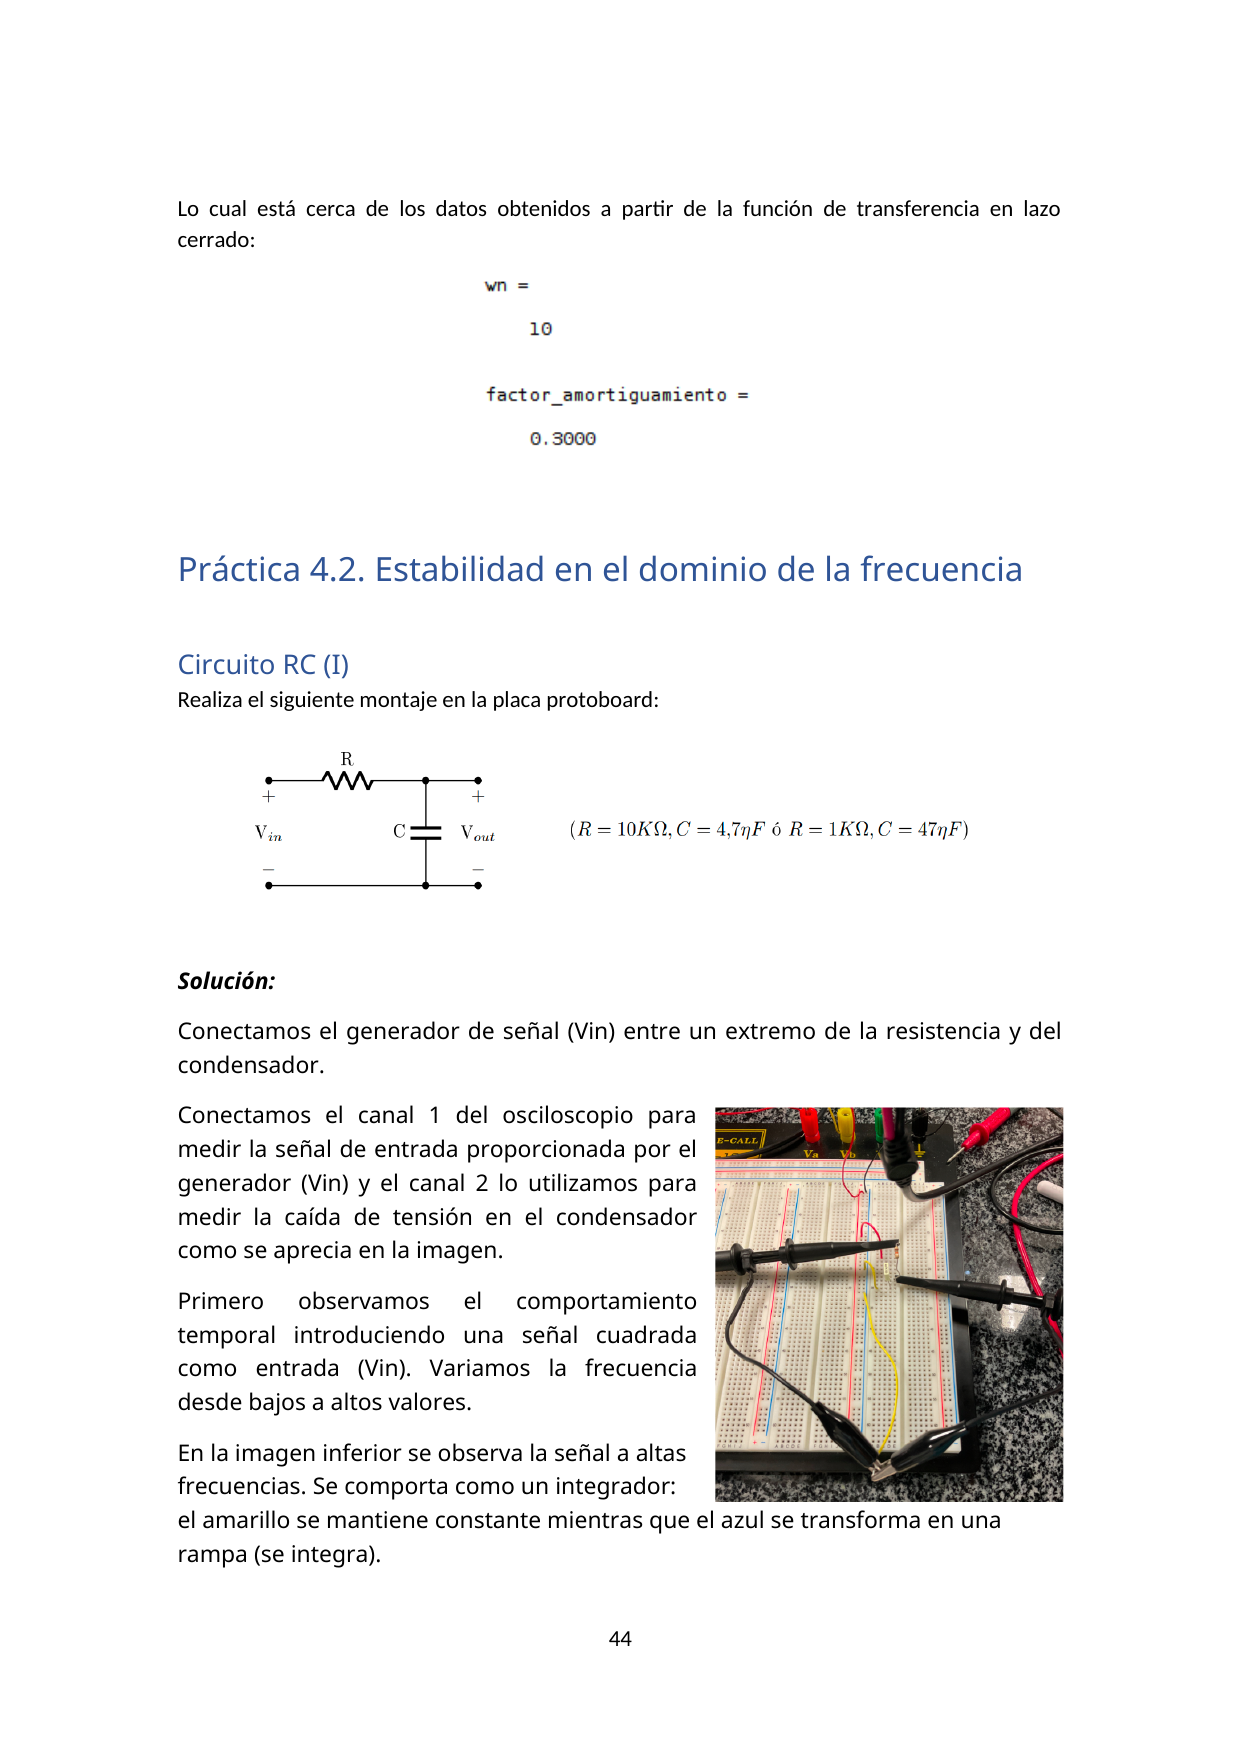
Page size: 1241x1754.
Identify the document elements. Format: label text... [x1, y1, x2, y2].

text En la imagen inferior se observa la señal a altas frecuencias. Se comporta como un integrador: el amarillo se mantiene constante mientras que el azul se transforma en una rampa (se integra). [177, 1437, 1063, 1569]
picture [233, 738, 507, 904]
text Conectamos el canal 1 del osciloscopio para medir la señal de entrada proporcionada por el generador (Vin) y el canal 2 lo utilizamos para medir la caída de tensión en el condensador como se aprecia en la imagen. [177, 1099, 1063, 1266]
subtitle Circuito RC (I) [177, 646, 1063, 683]
text Realiza el siguiente montaje en la placa protoboard: [177, 686, 1063, 713]
text Conectamos el generador de señal (Vin) entre un extremo de la resistencia y del condensador. [177, 1015, 1063, 1080]
text Lo cual está cerca de los datos obtenidos a partir de la función de transferencia en lazo cerrado: [177, 194, 1063, 253]
picture [565, 810, 970, 849]
subtitle Práctica 4.2. Estabilidad en el dominio de la frecuencia [177, 546, 1063, 591]
picture [715, 1106, 1064, 1502]
picture [481, 271, 759, 453]
text Primero observamos el comportamiento temporal introduciendo una señal cuadrada como entrada (Vin). Variamos la frecuencia desde bajos a altos valores. [177, 1285, 715, 1417]
text Solución: [177, 965, 1063, 996]
